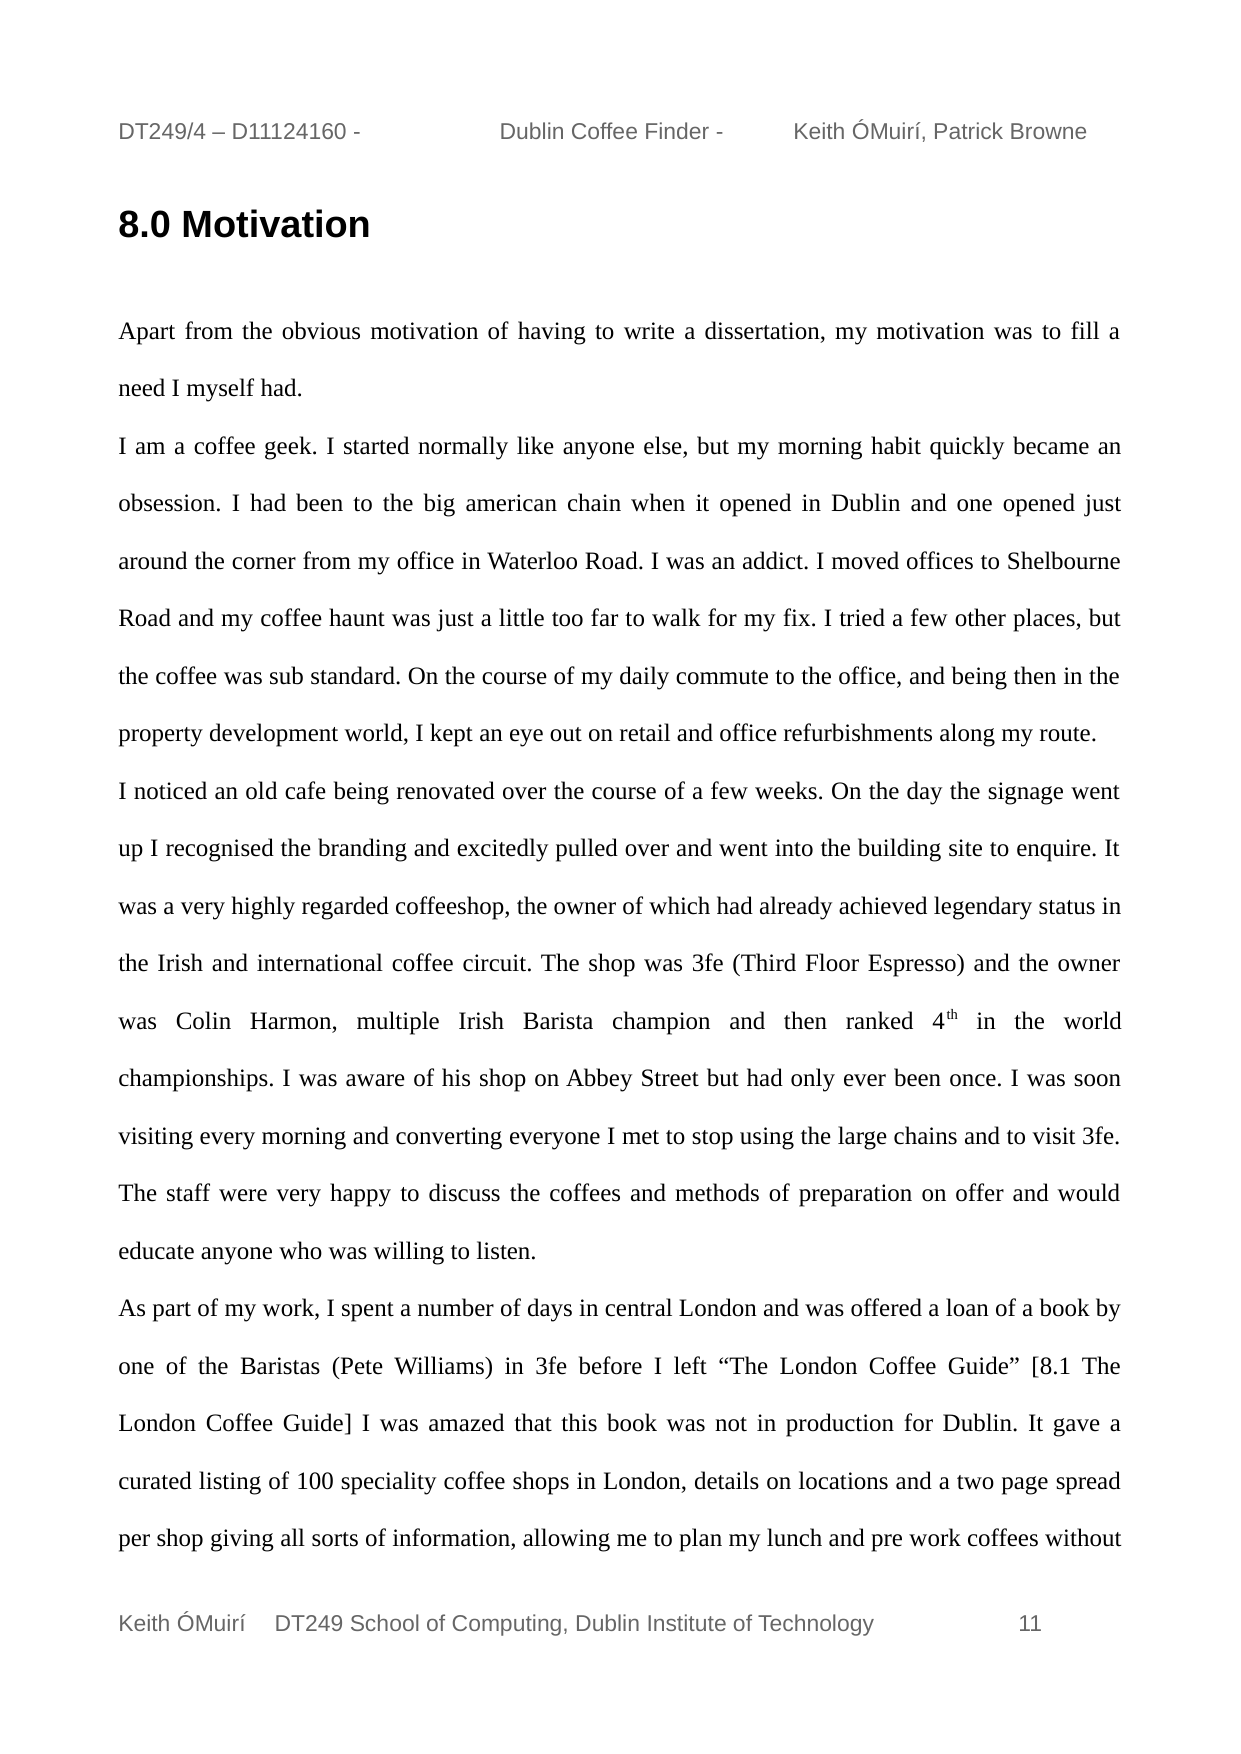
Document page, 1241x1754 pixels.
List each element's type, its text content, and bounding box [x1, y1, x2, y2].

text Apart from the obvious motivation of having to write a dissertation, my motivation was to fill a need I myself had. [118, 316, 1122, 402]
subtitle 8.0 Motivation [118, 202, 1122, 246]
text As part of my work, I spent a number of days in central London and was offered a loan of a book by one of the Baristas (Pete Williams) in 3fe before I left “The London Coffee Guide” [8.1 The London Coffee Guide] I was amazed that this book was not in production for Dublin. It gave a curated listing of 100 speciality coffee shops in London, details on locations and a two page spread per shop giving all sorts of information, allowing me to plan my lunch and pre work coffees without [118, 1293, 1122, 1552]
text I noticed an old cafe being renovated over the course of a few weeks. On the day the signage went up I recognised the branding and excitedly pulled over and went into the building site to enquire. It was a very highly regarded coffeeshop, the owner of which had already achieved legendary status in the Irish and international coffee circuit. The shop was 3fe (Third Floor Espresso) and the owner was Colin Harmon, multiple Irish Barista champion and then ranked 4th in the world championships. I was aware of his shop on Abbey Street but had only ever been once. I was soon visiting every morning and converting everyone I met to stop using the large chains and to visit 3fe. The staff were very happy to discuss the coffees and methods of preparation on offer and would educate anyone who was willing to listen. [118, 776, 1122, 1264]
text I am a coffee geek. I started normally like anyone else, but my morning habit quickly became an obsession. I had been to the big american chain when it opened in Dublin and one opened just around the corner from my office in Waterloo Road. I was an addict. I moved offices to Shelbourne Road and my coffee haunt was just a little too far to walk for my fix. I tried a few other places, but the coffee was sub standard. On the course of my daily commute to the office, and being then in the property development world, I kept an eye out on retail and office refurbishments along my route. [118, 431, 1122, 747]
